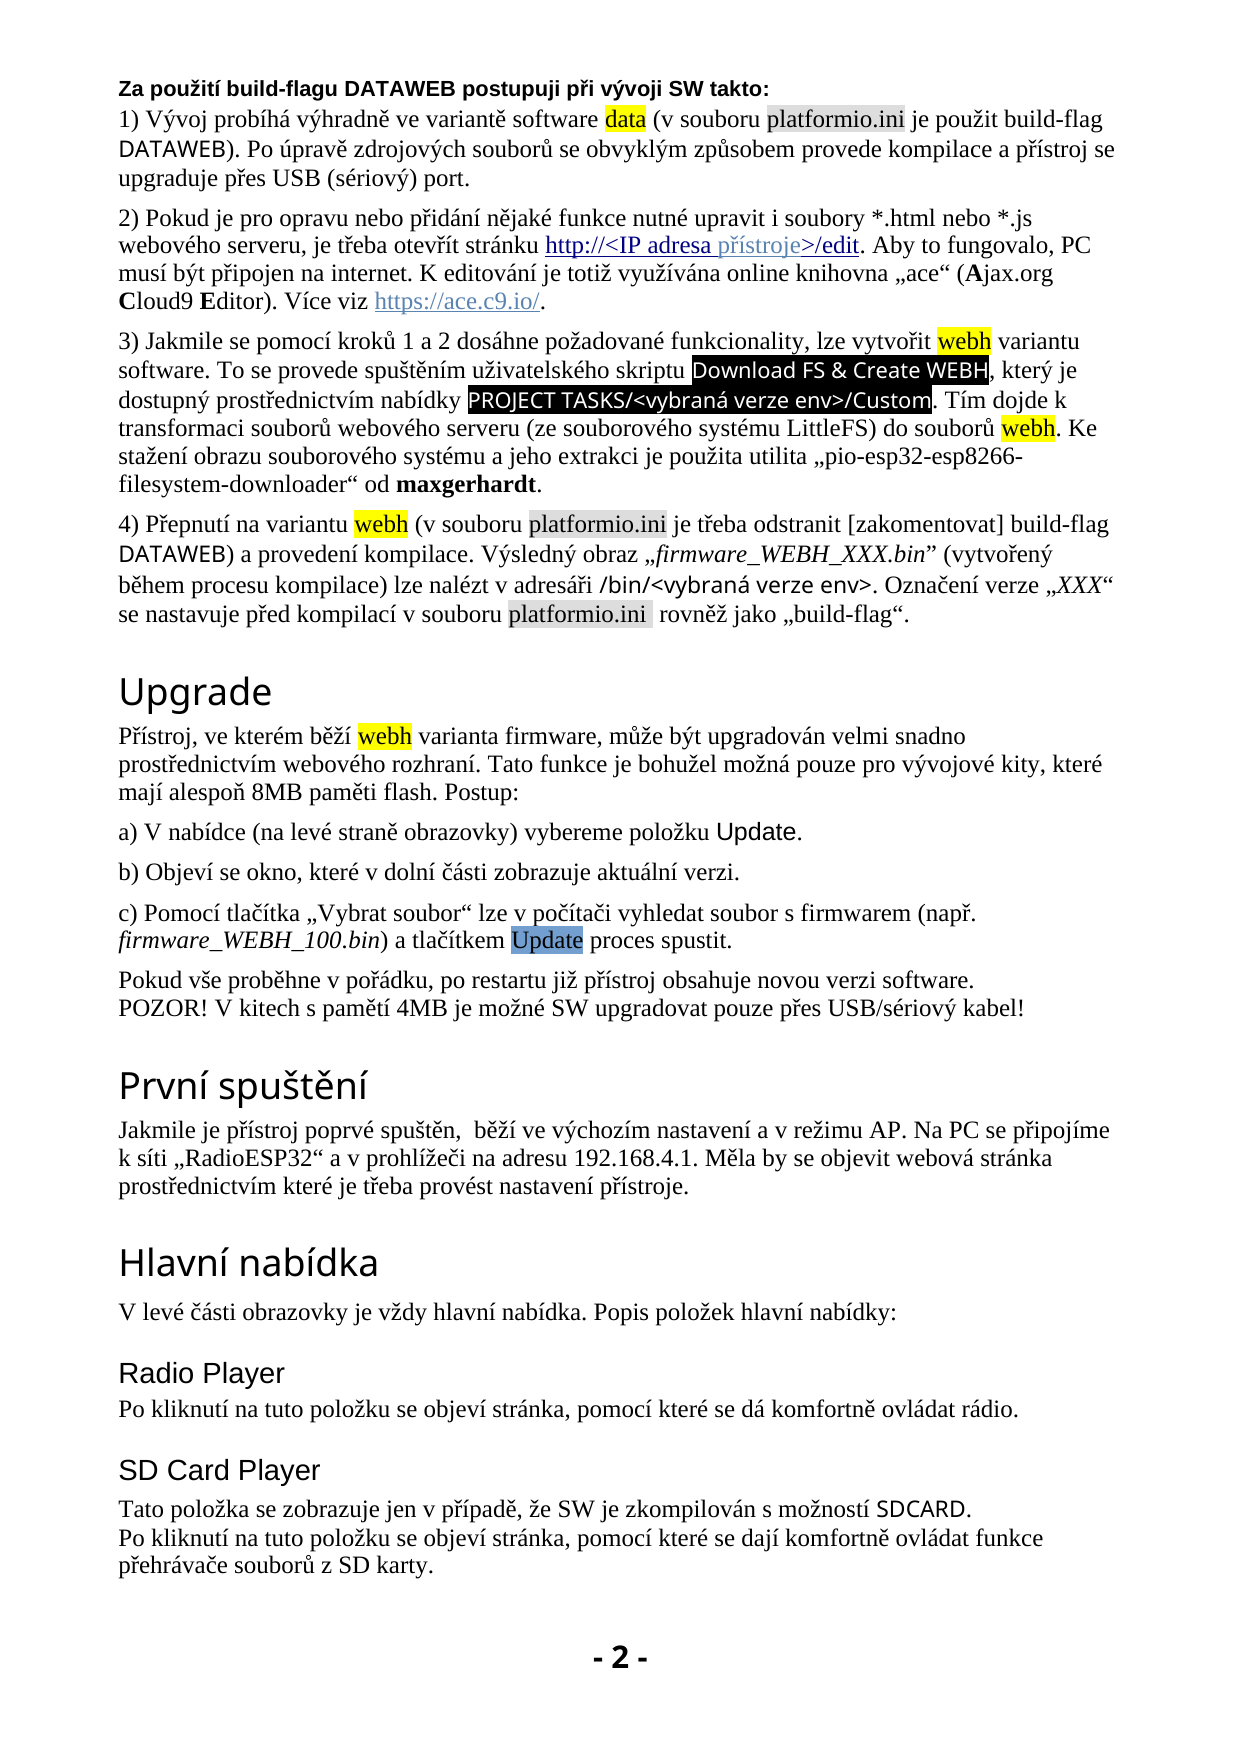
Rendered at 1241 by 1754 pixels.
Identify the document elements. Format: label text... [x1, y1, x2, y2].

subtitle Radio Player [118, 1357, 1122, 1390]
subtitle První spuštění [118, 1059, 1122, 1110]
subtitle Hlavní nabídka [118, 1237, 1122, 1288]
text V levé části obrazovky je vždy hlavní nabídka. Popis položek hlavní nabídky: [118, 1294, 1122, 1326]
subtitle SD Card Player [118, 1454, 1122, 1487]
text c) Pomocí tlačítka „Vybrat soubor“ lze v počítači vyhledat soubor s firmwarem (např. firmware_WEBH_100.bin) a tlačítkem Update proces spustit. [118, 899, 1122, 954]
text a) V nabídce (na levé straně obrazovky) vybereme položku Update. [118, 818, 1122, 846]
text b) Objeví se okno, které v dolní části zobrazuje aktuální verzi. [118, 858, 1122, 886]
text POZOR! V kitech s pamětí 4MB je možné SW upgradovat pouze přes USB/sériový kabel! [118, 994, 1122, 1022]
subtitle Upgrade [118, 665, 1122, 716]
text Tato položka se zobrazuje jen v případě, že SW je zkompilován s možností SDCARD. [118, 1493, 1122, 1524]
text 2) Pokud je pro opravu nebo přidání nějaké funkce nutné upravit i soubory *.html nebo *.js webového serveru, je třeba otevřít stránku http://<IP adresa přístroje>/edit. Aby to fungovalo, PC musí být připojen na internet. K editování je totiž využívána online knihovna „ace“ (Ajax.org Cloud9 Editor). Více viz https://ace.c9.io/. [118, 204, 1122, 315]
text Po kliknutí na tuto položku se objeví stránka, pomocí které se dá komfortně ovládat rádio. [118, 1396, 1122, 1423]
text Jakmile je přístroj poprvé spuštěn, běží ve výchozím nastavení a v režimu AP. Na PC se připojíme k síti „RadioESP32“ a v prohlížeči na adresu 192.168.4.1. Měla by se objevit webová stránka prostřednictvím které je třeba provést nastavení přístroje. [118, 1116, 1122, 1199]
subtitle Za použití build-flagu DATAWEB postupuji při vývoji SW takto: [118, 77, 1122, 101]
text Pokud vše proběhne v pořádku, po restartu již přístroj obsahuje novou verzi software. [118, 967, 1122, 994]
text Přístroj, ve kterém běží webh varianta firmware, může být upgradován velmi snadno prostřednictvím webového rozhraní. Tato funkce je bohužel možná pouze pro vývojové kity, které mají alespoň 8MB paměti flash. Postup: [118, 722, 1122, 806]
text Po kliknutí na tuto položku se objeví stránka, pomocí které se dají komfortně ovládat funkce přehrávače souborů z SD karty. [118, 1524, 1122, 1579]
text 1) Vývoj probíhá výhradně ve variantě software data (v souboru platformio.ini je použit build-flag DATAWEB). Po úpravě zdrojových souborů se obvyklým způsobem provede kompilace a přístroj se upgraduje přes USB (sériový) port. [118, 105, 1122, 191]
text 4) Přepnutí na variantu webh (v souboru platformio.ini je třeba odstranit [zakomentovat] build-flag DATAWEB) a provedení kompilace. Výsledný obraz „firmware_WEBH_XXX.bin” (vytvořený během procesu kompilace) lze nalézt v adresáři /bin/<vybraná verze env>. Označení verze „XXX“ se nastavuje před kompilací v souboru platformio.ini rovněž jako „build-flag“. [118, 510, 1122, 628]
text 3) Jakmile se pomocí kroků 1 a 2 dosáhne požadované funkcionality, lze vytvořit webh variantu software. To se provede spuštěním uživatelského skriptu Download FS & Create WEBH, který je dostupný prostřednictvím nabídky PROJECT TASKS/<vybraná verze env>/Custom. Tím dojde k transformaci souborů webového serveru (ze souborového systému LittleFS) do souborů webh. Ke stažení obrazu souborového systému a jeho extrakci je použita utilita „pio-esp32-esp8266-filesystem-downloader“ od maxgerhardt. [118, 327, 1122, 498]
